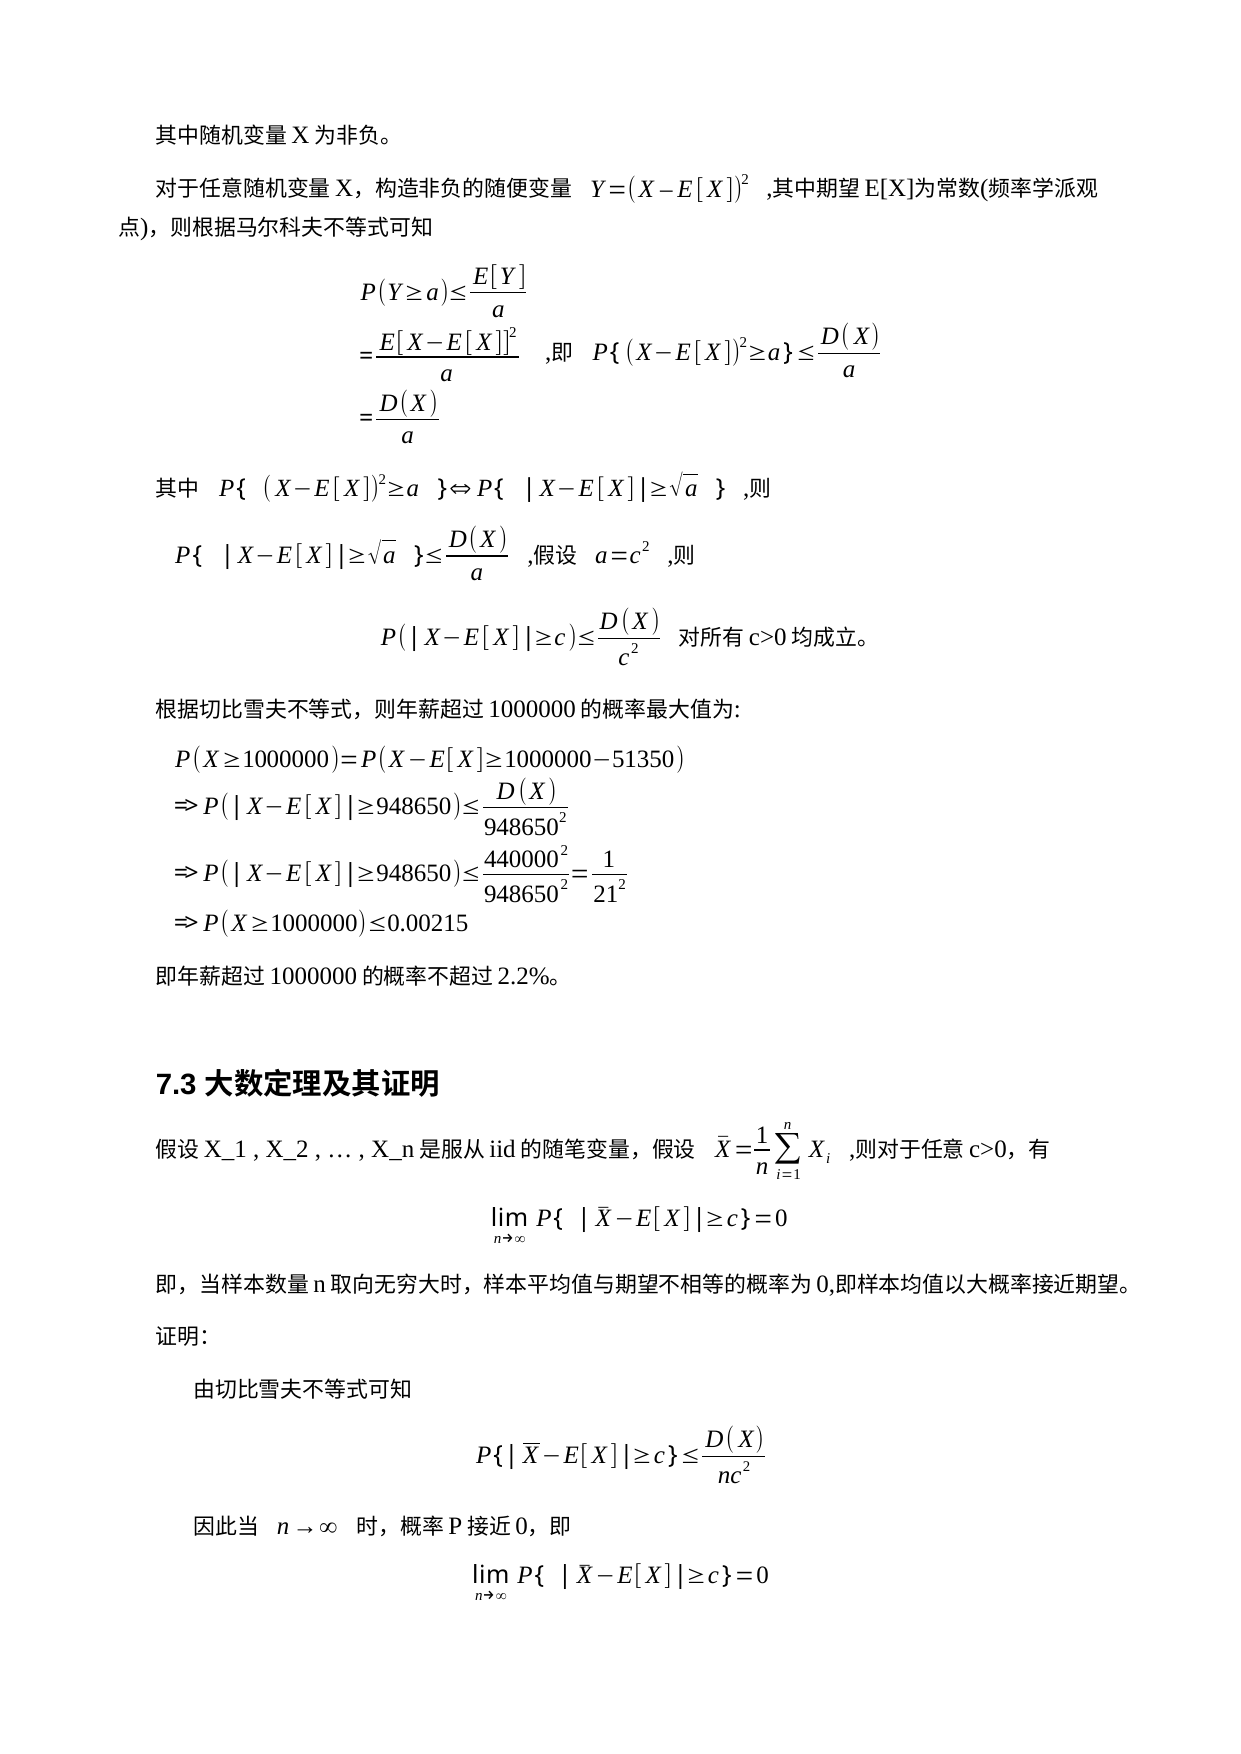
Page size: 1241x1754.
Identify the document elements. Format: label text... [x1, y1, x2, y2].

text 对所有c>0均成立。 [118, 606, 1122, 671]
text 因此当时，概率P接近0，即 [118, 1509, 1122, 1541]
text 由切比雪夫不等式可知 [118, 1372, 1122, 1403]
text 其中,则 [118, 470, 1122, 503]
text 即年薪超过1000000的概率不超过2.2%。 [118, 959, 1122, 991]
text 证明： [118, 1319, 1122, 1351]
subtitle 7.3 大数定理及其证明 [118, 1060, 1122, 1102]
text ,即 [118, 262, 1122, 449]
text 根据切比雪夫不等式，则年薪超过1000000的概率最大值为: [118, 692, 1122, 724]
text 对于任意随机变量X，构造非负的随便变量,其中期望E[X]为常数(频率学派观点)，则根据马尔科夫不等式可知 [118, 171, 1122, 242]
text ,假设,则 [118, 524, 1122, 586]
text 其中随机变量X为非负。 [118, 118, 1122, 150]
text 假设X_1 , X_2 , … , X_n是服从iid的随笔变量，假设,则对于任意c>0，有 [118, 1115, 1122, 1182]
text 即，当样本数量n取向无穷大时，样本平均值与期望不相等的概率为0,即样本均值以大概率接近期望。 [118, 1267, 1122, 1298]
